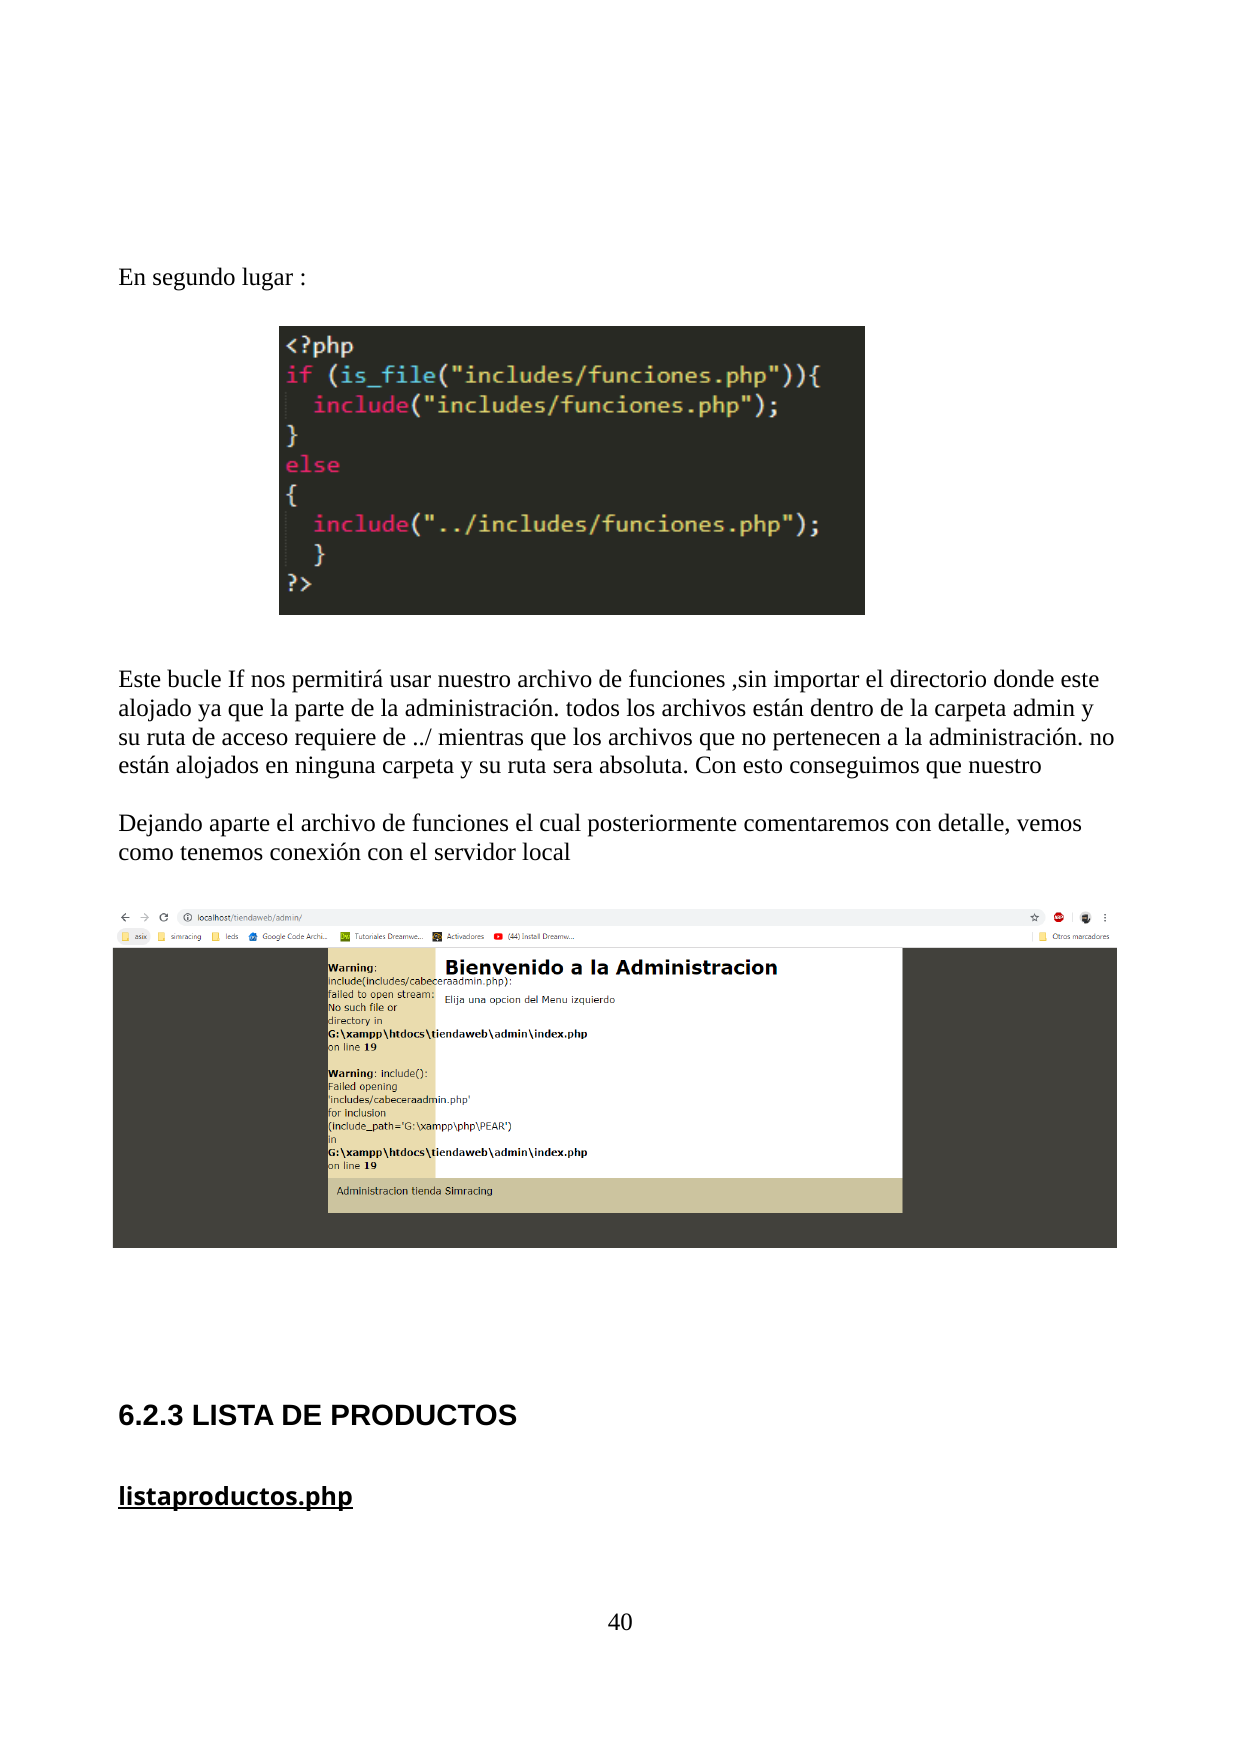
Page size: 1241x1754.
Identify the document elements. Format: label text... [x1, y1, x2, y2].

picture [279, 326, 865, 615]
text listaproductos.php [118, 1479, 1122, 1513]
picture [112, 907, 1117, 1248]
text Dejando aparte el archivo de funciones el cual posteriormente comentaremos con detalle, vemos como tenemos conexión con el servidor local [118, 808, 1122, 866]
text En segundo lugar : [118, 262, 1122, 291]
subtitle 6.2.3 LISTA DE PRODUCTOS [118, 1398, 1122, 1432]
text Este bucle If nos permitirá usar nuestro archivo de funciones ,sin importar el directorio donde este alojado ya que la parte de la administración. todos los archivos están dentro de la carpeta admin y su ruta de acceso requiere de ../ mientras que los archivos que no pertenecen a la administración. no están alojados en ninguna carpeta y su ruta sera absoluta. Con esto conseguimos que nuestro [118, 664, 1122, 779]
